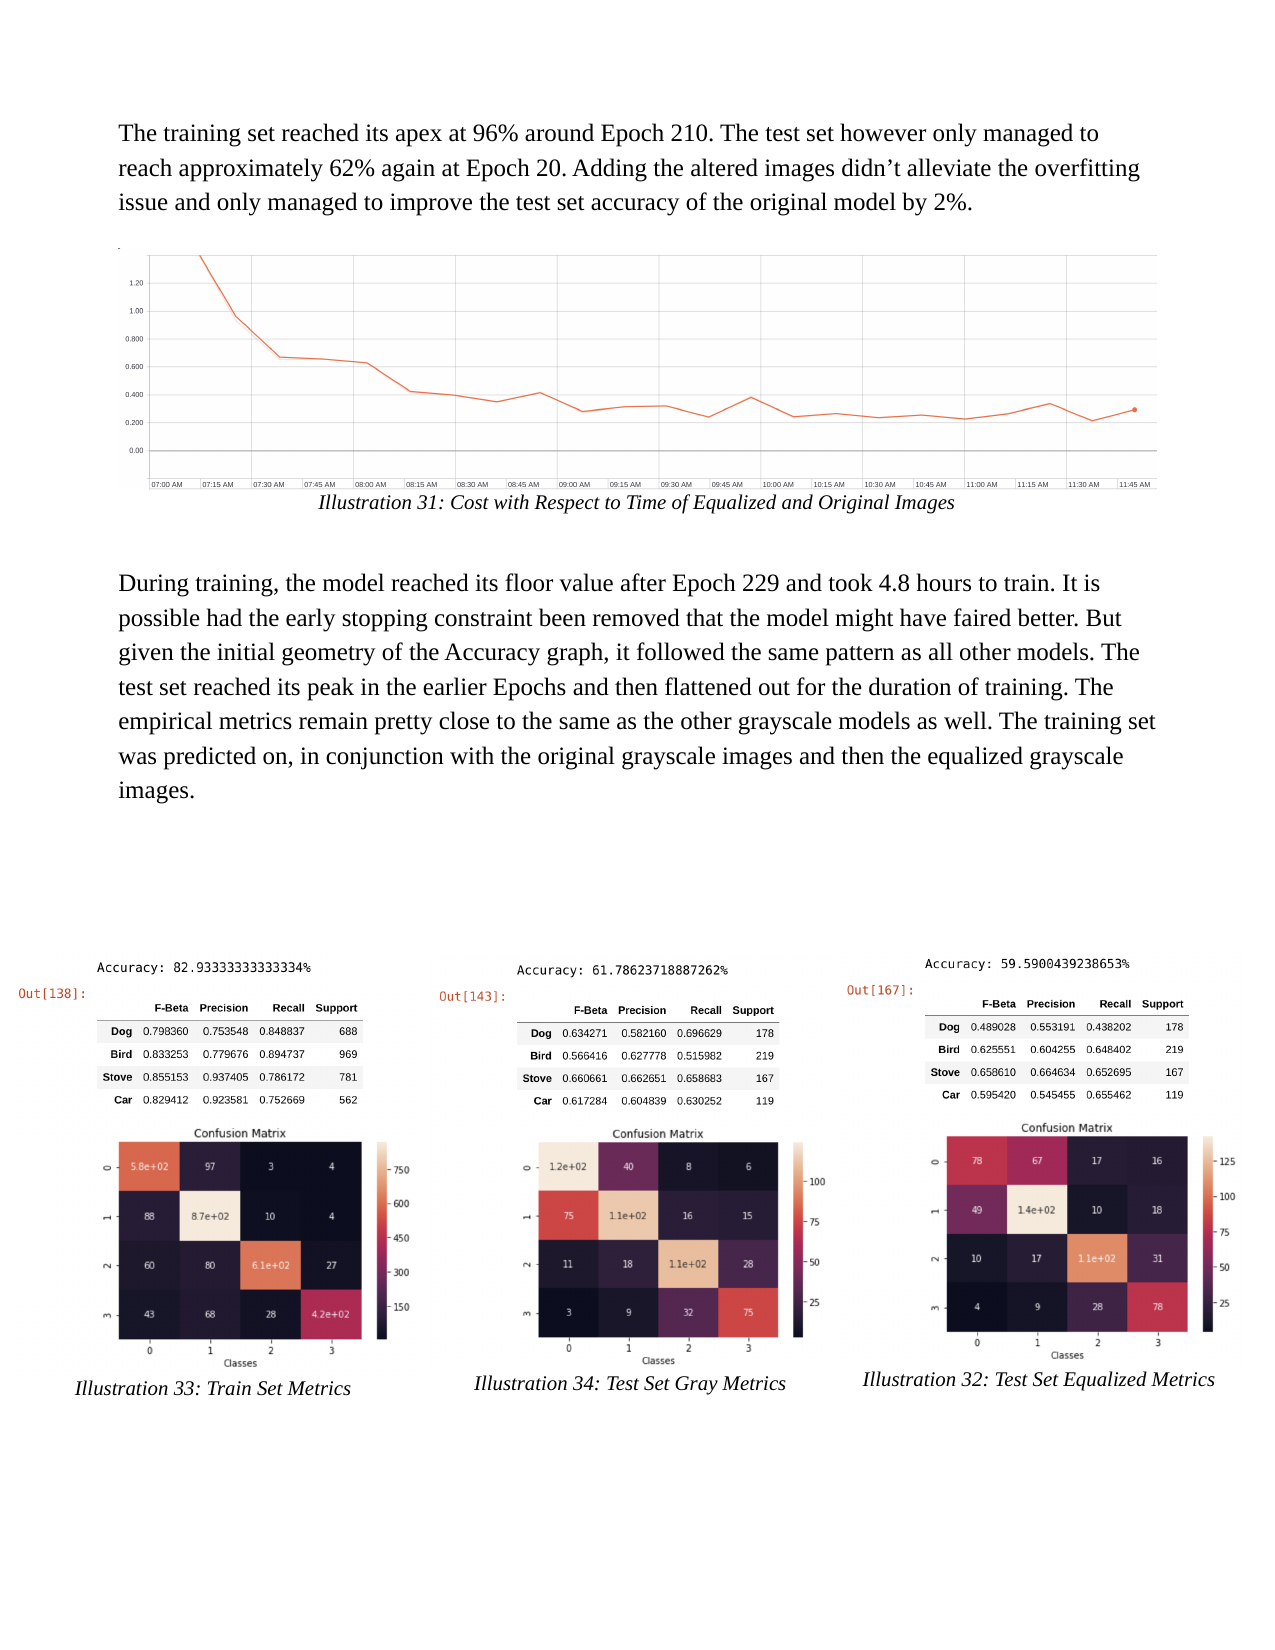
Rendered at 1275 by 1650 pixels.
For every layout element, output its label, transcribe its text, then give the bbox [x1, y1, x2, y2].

picture [4, 951, 423, 1376]
picture [118, 248, 1157, 490]
text The training set reached its apex at 96% around Epoch 210. The test set however only managed to reach approximately 62% again at Epoch 20. Adding the altered images didn’t alleviate the overfitting issue and only managed to improve the test set accuracy of the original model by 2%. [118, 118, 1157, 216]
text Illustration 34: Test Set Gray Metrics [427, 1371, 835, 1395]
text Illustration 31: Cost with Respect to Time of Equalized and Original Images [43, 249, 1232, 514]
picture [427, 948, 1245, 1371]
text Illustration 33: Train Set Metrics [5, 1376, 423, 1400]
text During training, the model reached its floor value after Epoch 229 and took 4.8 hours to train. It is possible had the early stopping constraint been removed that the model might have faired better. But given the initial geometry of the Accuracy graph, it followed the same pattern as all other models. The test set reached its peak in the earlier Epochs and then flattened out for the duration of training. The empirical metrics remain pretty close to the same as the other grayscale models as well. The training set was predicted on, in conjunction with the original grayscale images and then the equalized grayscale images. [118, 568, 1157, 804]
text Illustration 32: Test Set Equalized Metrics [835, 1367, 1245, 1391]
